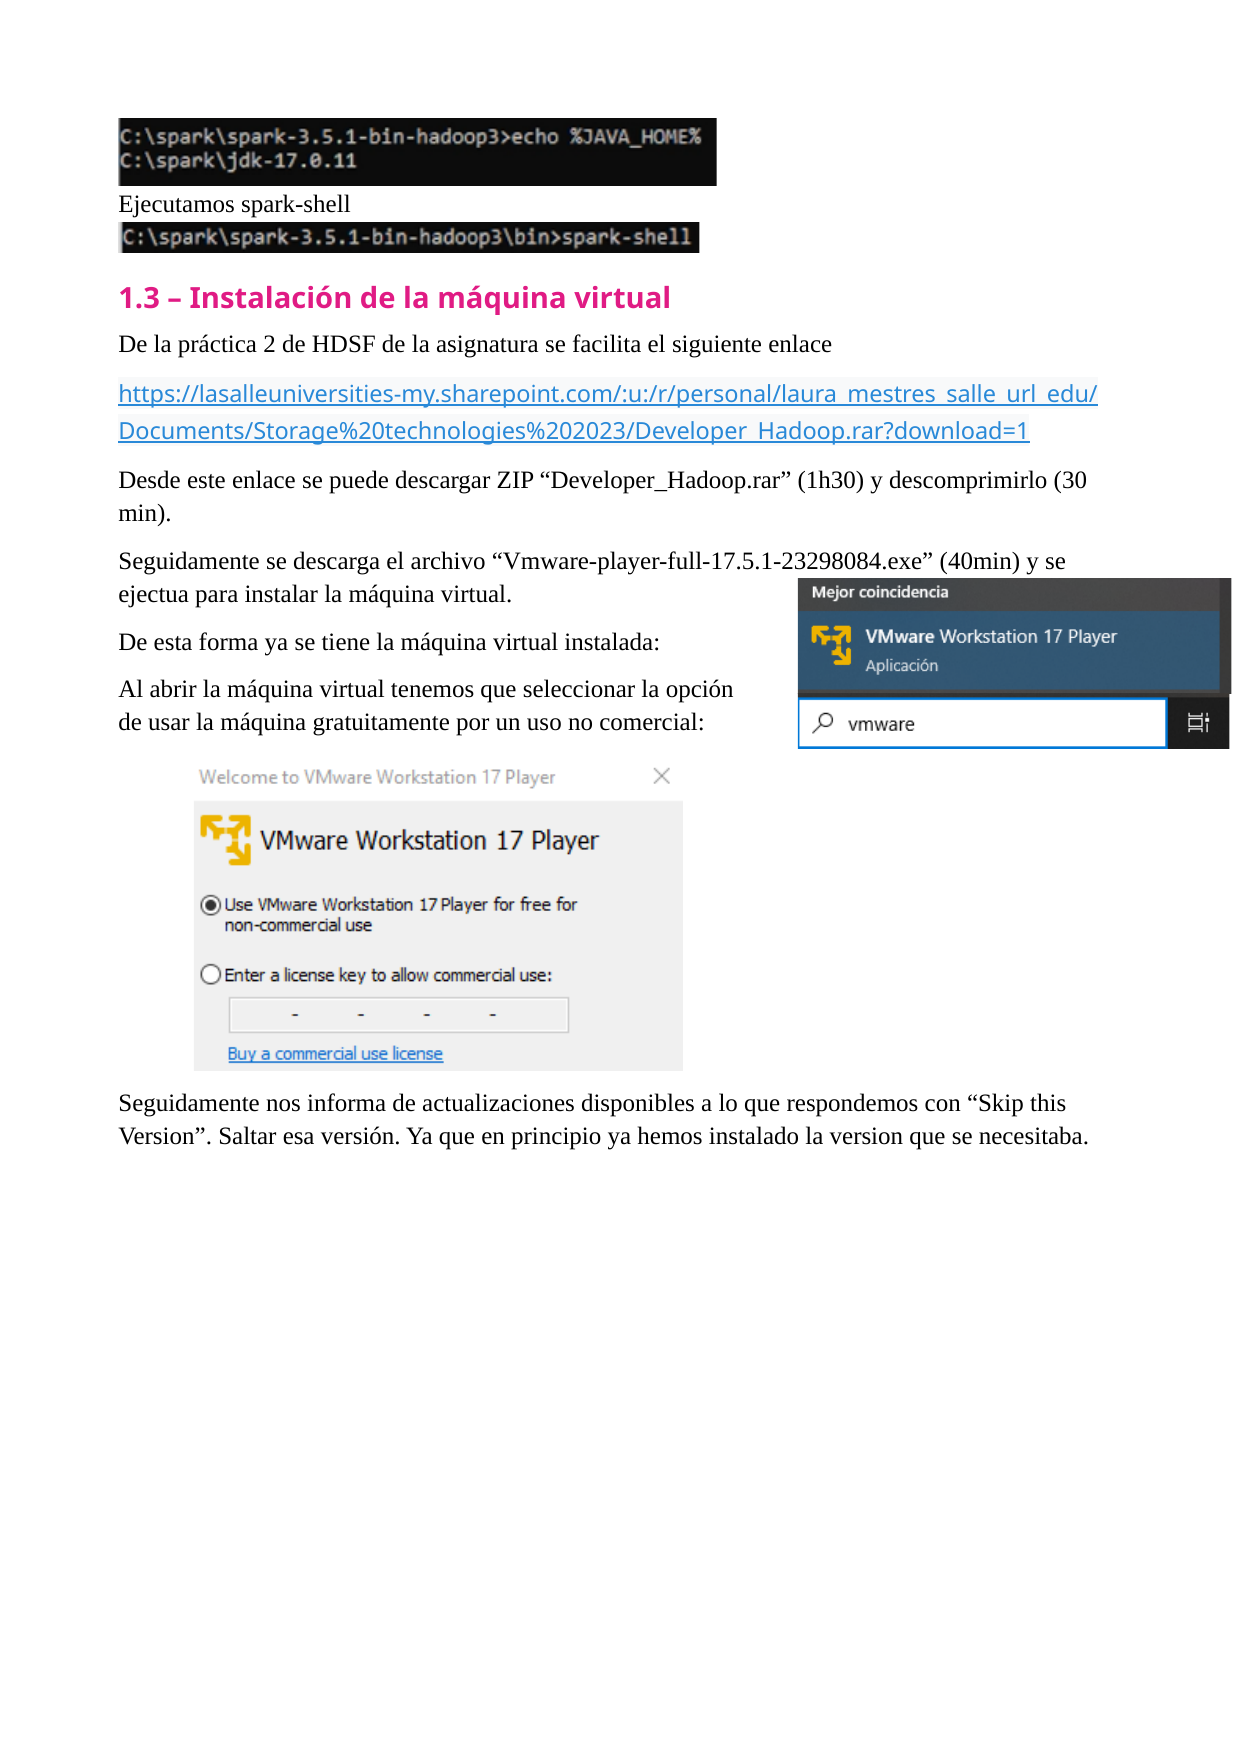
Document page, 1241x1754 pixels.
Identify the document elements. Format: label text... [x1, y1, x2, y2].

text Ejecutamos spark-shell [118, 189, 1122, 218]
picture [118, 118, 717, 186]
picture [193, 762, 683, 1071]
text De la práctica 2 de HDSF de la asignatura se facilita el siguiente enlace [118, 329, 1122, 358]
picture [118, 222, 700, 253]
subtitle 1.3 – Instalación de la máquina virtual [118, 277, 1122, 317]
text Seguidamente nos informa de actualizaciones disponibles a lo que respondemos con “Skip this Version”. Saltar esa versión. Ya que en principio ya hemos instalado la version que se necesitaba. [118, 1088, 1122, 1150]
text Seguidamente se descarga el archivo “Vmware-player-full-17.5.1-23298084.exe” (40min) y se ejectua para instalar la máquina virtual. [118, 546, 1122, 608]
text https://lasalleuniversities-my.sharepoint.com/:u:/r/personal/laura_mestres_salle_url_edu/Documents/Storage%20technologies%202023/Developer_Hadoop.rar?download=1 [118, 377, 1122, 446]
text Al abrir la máquina virtual tenemos que seleccionar la opción de usar la máquina gratuitamente por un uso no comercial: [118, 674, 1122, 736]
text De esta forma ya se tiene la máquina virtual instalada: [118, 627, 1122, 655]
text Desde este enlace se puede descargar ZIP “Developer_Hadoop.rar” (1h30) y descomprimirlo (30 min). [118, 465, 1122, 527]
